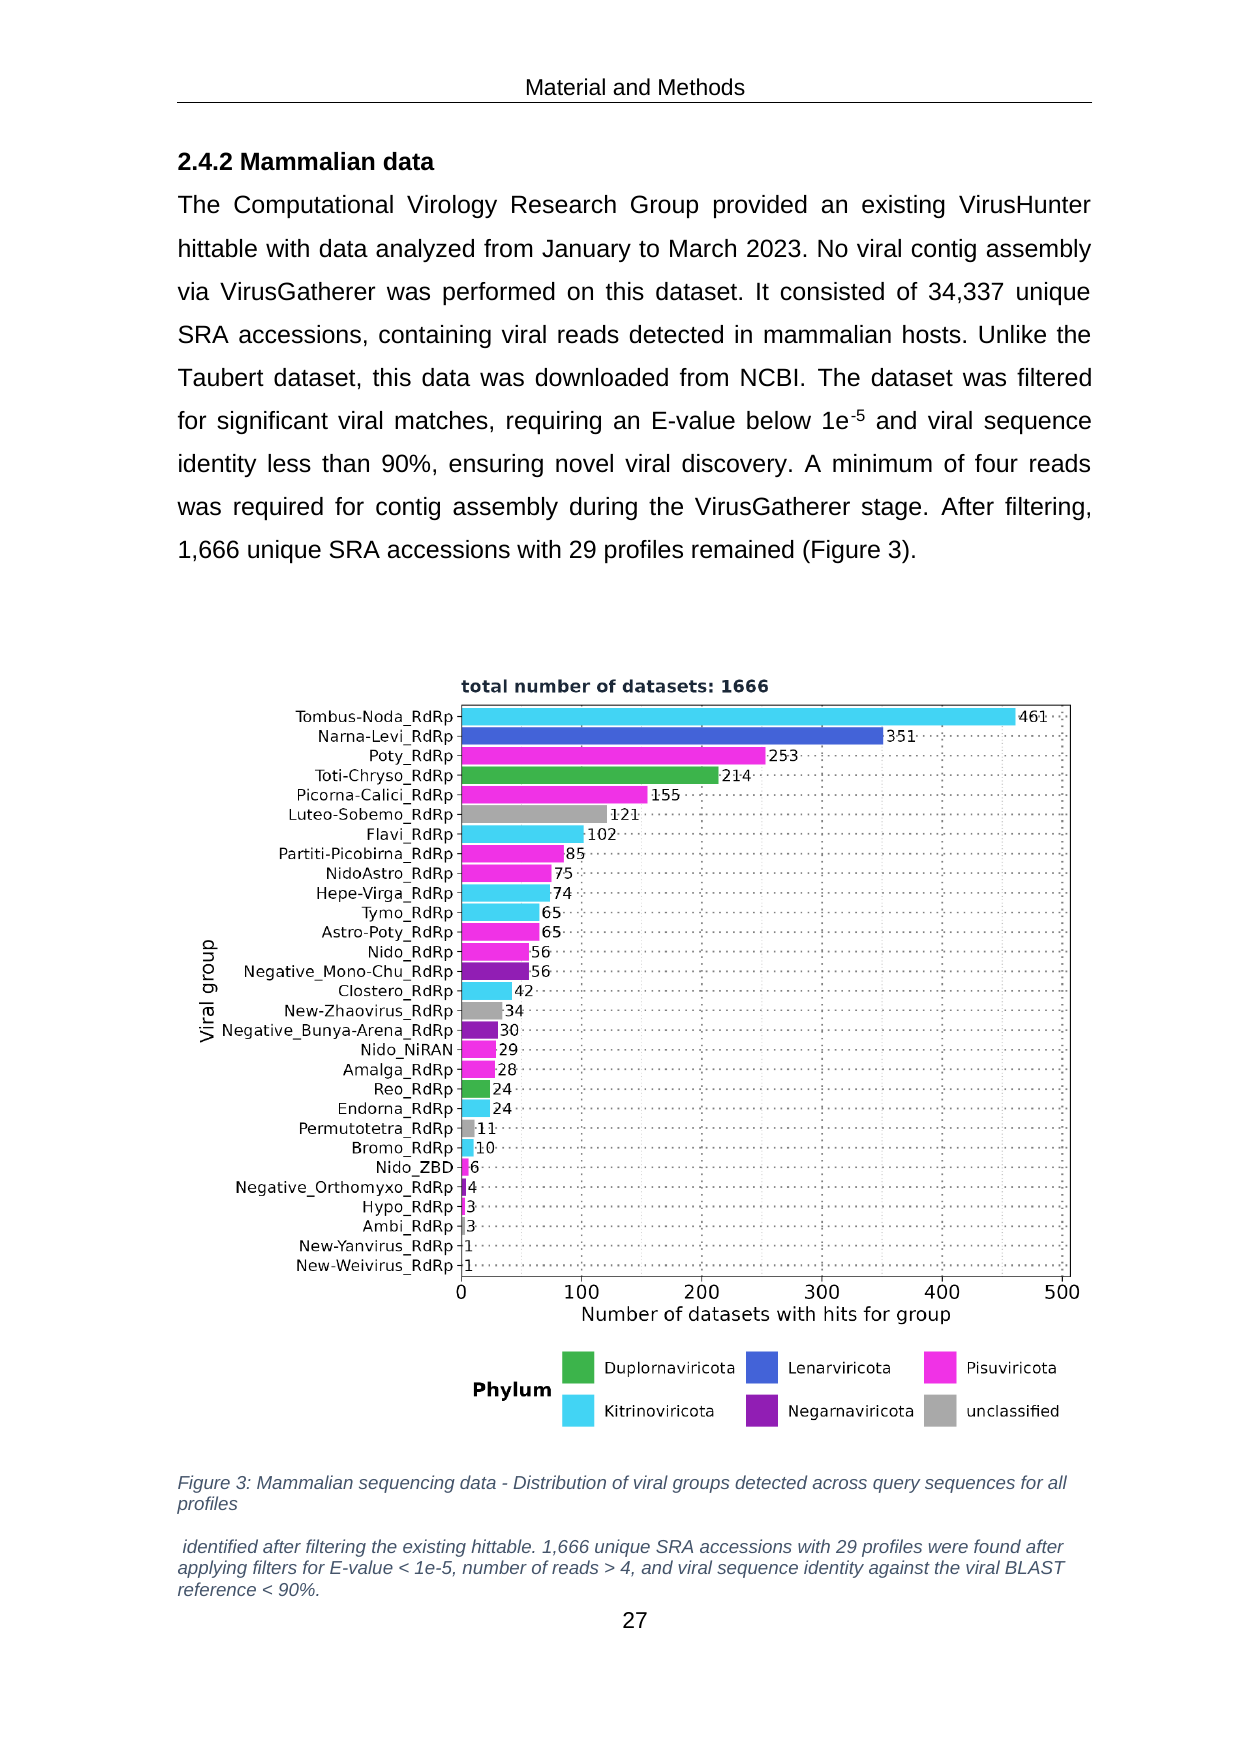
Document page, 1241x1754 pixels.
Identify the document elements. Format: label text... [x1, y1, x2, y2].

text identified after filtering the existing hittable. 1,666 unique SRA accessions with 29 profiles were found after applying filters for E-value < 1e-5, number of reads > 4, and viral sequence identity against the viral BLAST reference < 90%. [177, 1536, 1092, 1600]
subtitle 2.4.2 Mammalian data [177, 147, 1092, 176]
text The Computational Virology Research Group provided an existing VirusHunter hittable with data analyzed from January to March 2023. No viral contig assembly via VirusGatherer was performed on this dataset. It consisted of 34,337 unique SRA accessions, containing viral reads detected in mammalian hosts. Unlike the Taubert dataset, this data was downloaded from NCBI. The dataset was filtered for significant viral matches, requiring an E-value below 1e-5 and viral sequence identity less than 90%, ensuring novel viral discovery. A minimum of four reads was required for contig assembly during the VirusGatherer stage. After filtering, 1,666 unique SRA accessions with 29 profiles remained (Figure 3). [177, 191, 1092, 564]
text Figure 3: Mammalian sequencing data - Distribution of viral groups detected across query sequences for all profiles [177, 1472, 1092, 1515]
